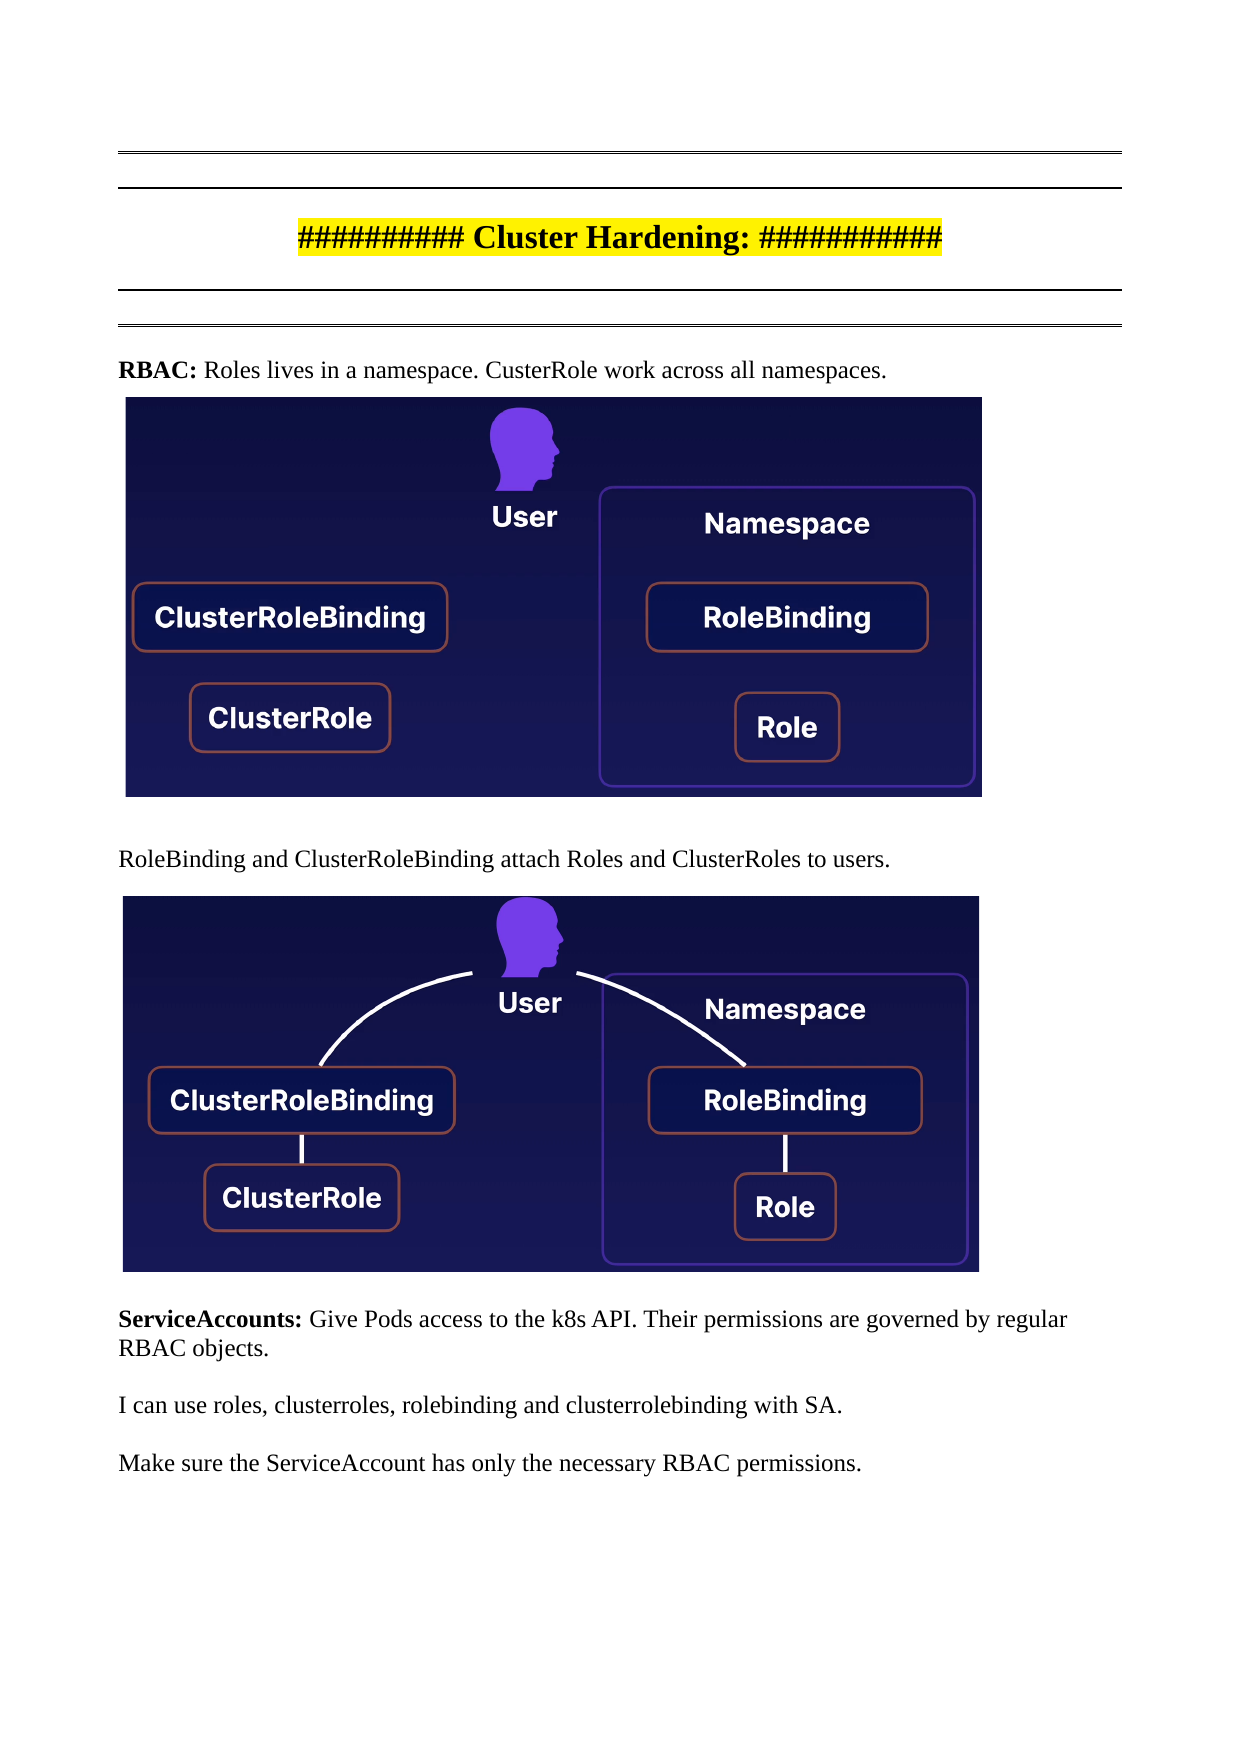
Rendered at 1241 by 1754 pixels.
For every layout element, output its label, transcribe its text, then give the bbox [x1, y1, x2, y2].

text I can use roles, clusterroles, rolebinding and clusterrolebinding with SA. [118, 1390, 1122, 1419]
picture [125, 397, 982, 797]
text ########## Cluster Hardening: ########### [118, 217, 1122, 256]
text RoleBinding and ClusterRoleBinding attach Roles and ClusterRoles to users. [118, 844, 1122, 873]
text Make sure the ServiceAccount has only the necessary RBAC permissions. [118, 1448, 1122, 1476]
text ServiceAccounts: Give Pods access to the k8s API. Their permissions are governed by regular RBAC objects. [118, 1304, 1122, 1361]
text RBAC: Roles lives in a namespace. CusterRole work across all namespaces. [118, 355, 1122, 384]
picture [122, 896, 980, 1272]
